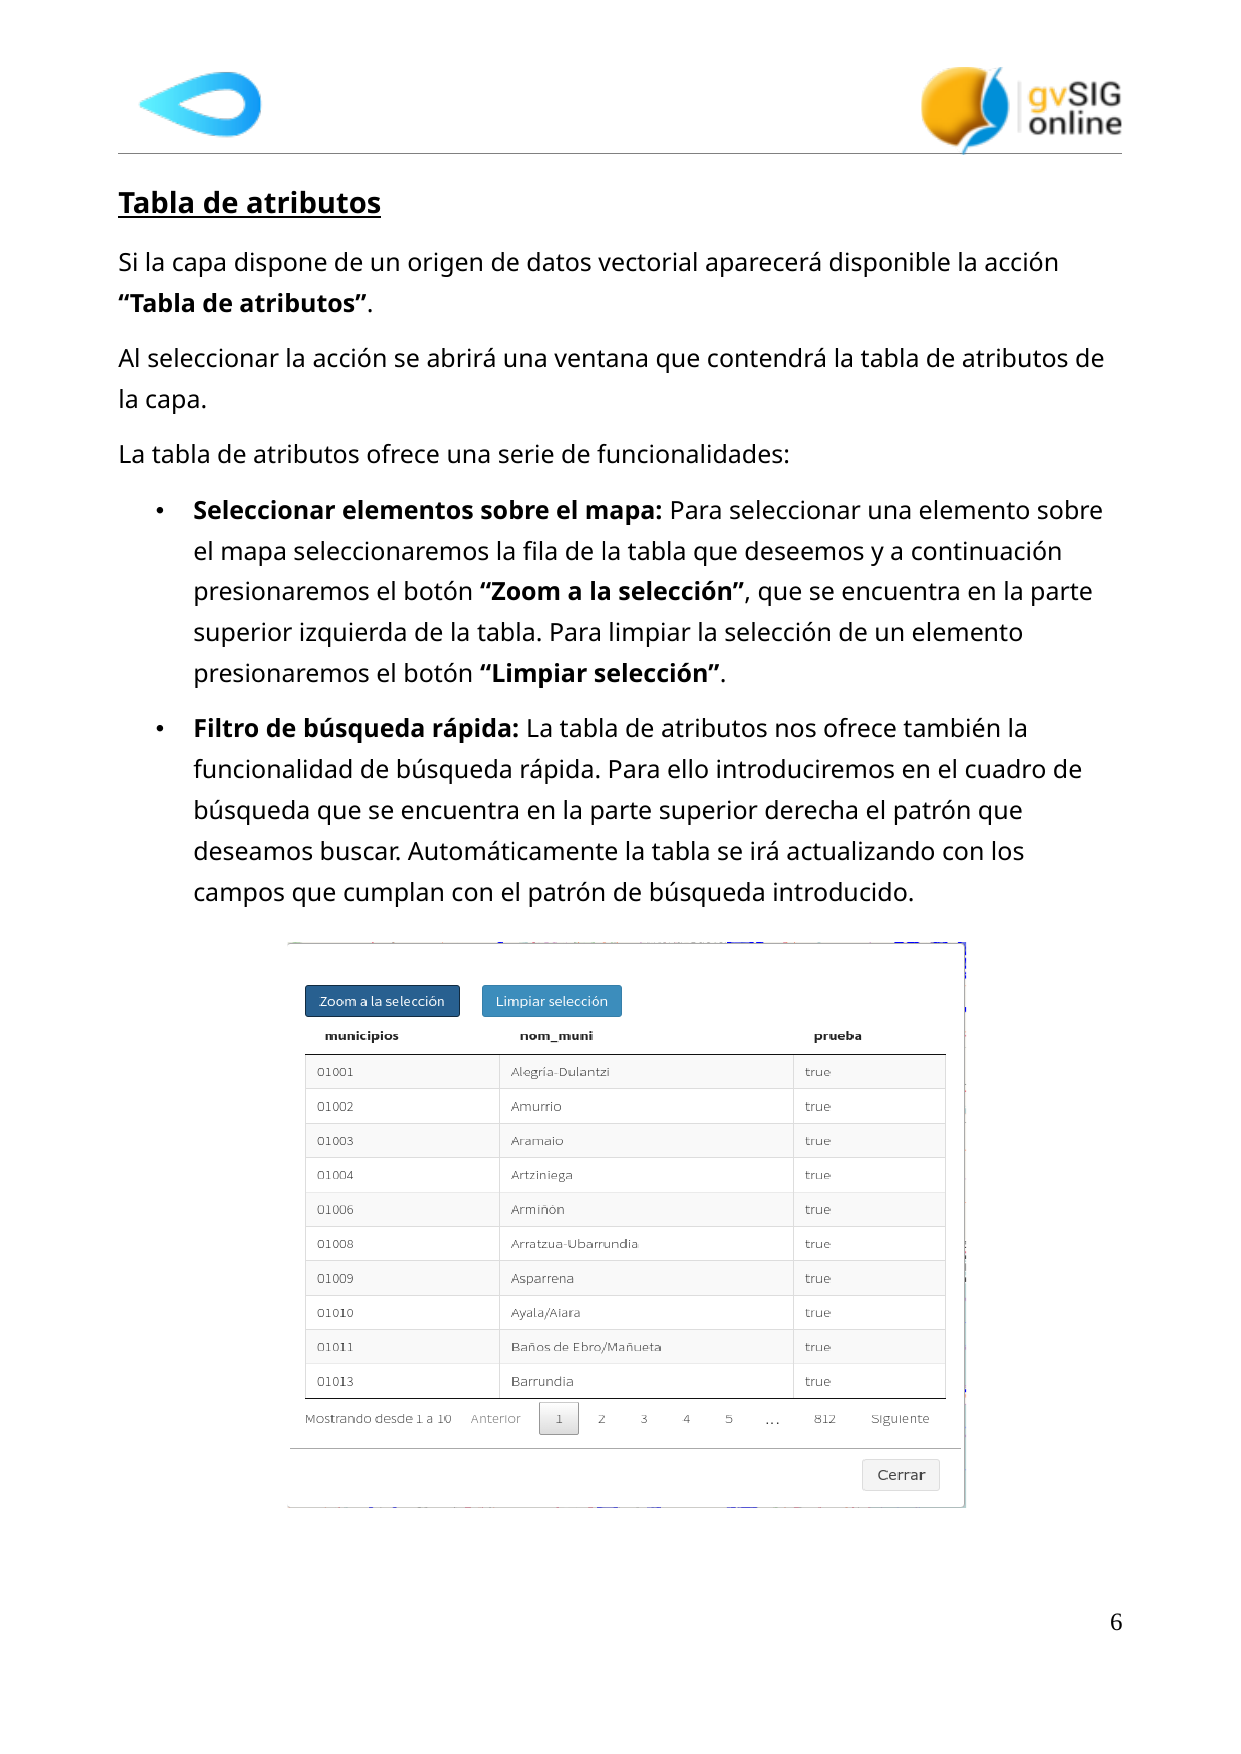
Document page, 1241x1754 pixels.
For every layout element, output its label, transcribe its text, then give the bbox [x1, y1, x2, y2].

text Tabla de atributos [118, 182, 1122, 222]
picture [119, 62, 282, 154]
list Filtro de búsqueda rápida: La tabla de atributos nos ofrece también la funcionalidad de búsqueda rápida. Para ello introduciremos en el cuadro de búsqueda que se encuentra en la parte superior derecha el patrón que deseamos buscar. Automáticamente la tabla se irá actualizando con los campos que cumplan con el patrón de búsqueda introducido. [156, 711, 1122, 908]
picture [287, 942, 967, 1508]
picture [921, 67, 1122, 155]
list Seleccionar elementos sobre el mapa: Para seleccionar una elemento sobre el mapa seleccionaremos la fila de la tabla que deseemos y a continuación presionaremos el botón “Zoom a la selección”, que se encuentra en la parte superior izquierda de la tabla. Para limpiar la selección de un elemento presionaremos el botón “Limpiar selección”. [156, 492, 1122, 690]
text Al seleccionar la acción se abrirá una ventana que contendrá la tabla de atributos de la capa. [118, 341, 1122, 416]
text Si la capa dispone de un origen de datos vectorial aparecerá disponible la acción “Tabla de atributos”. [118, 244, 1122, 319]
text La tabla de atributos ofrece una serie de funcionalidades: [118, 437, 1122, 471]
